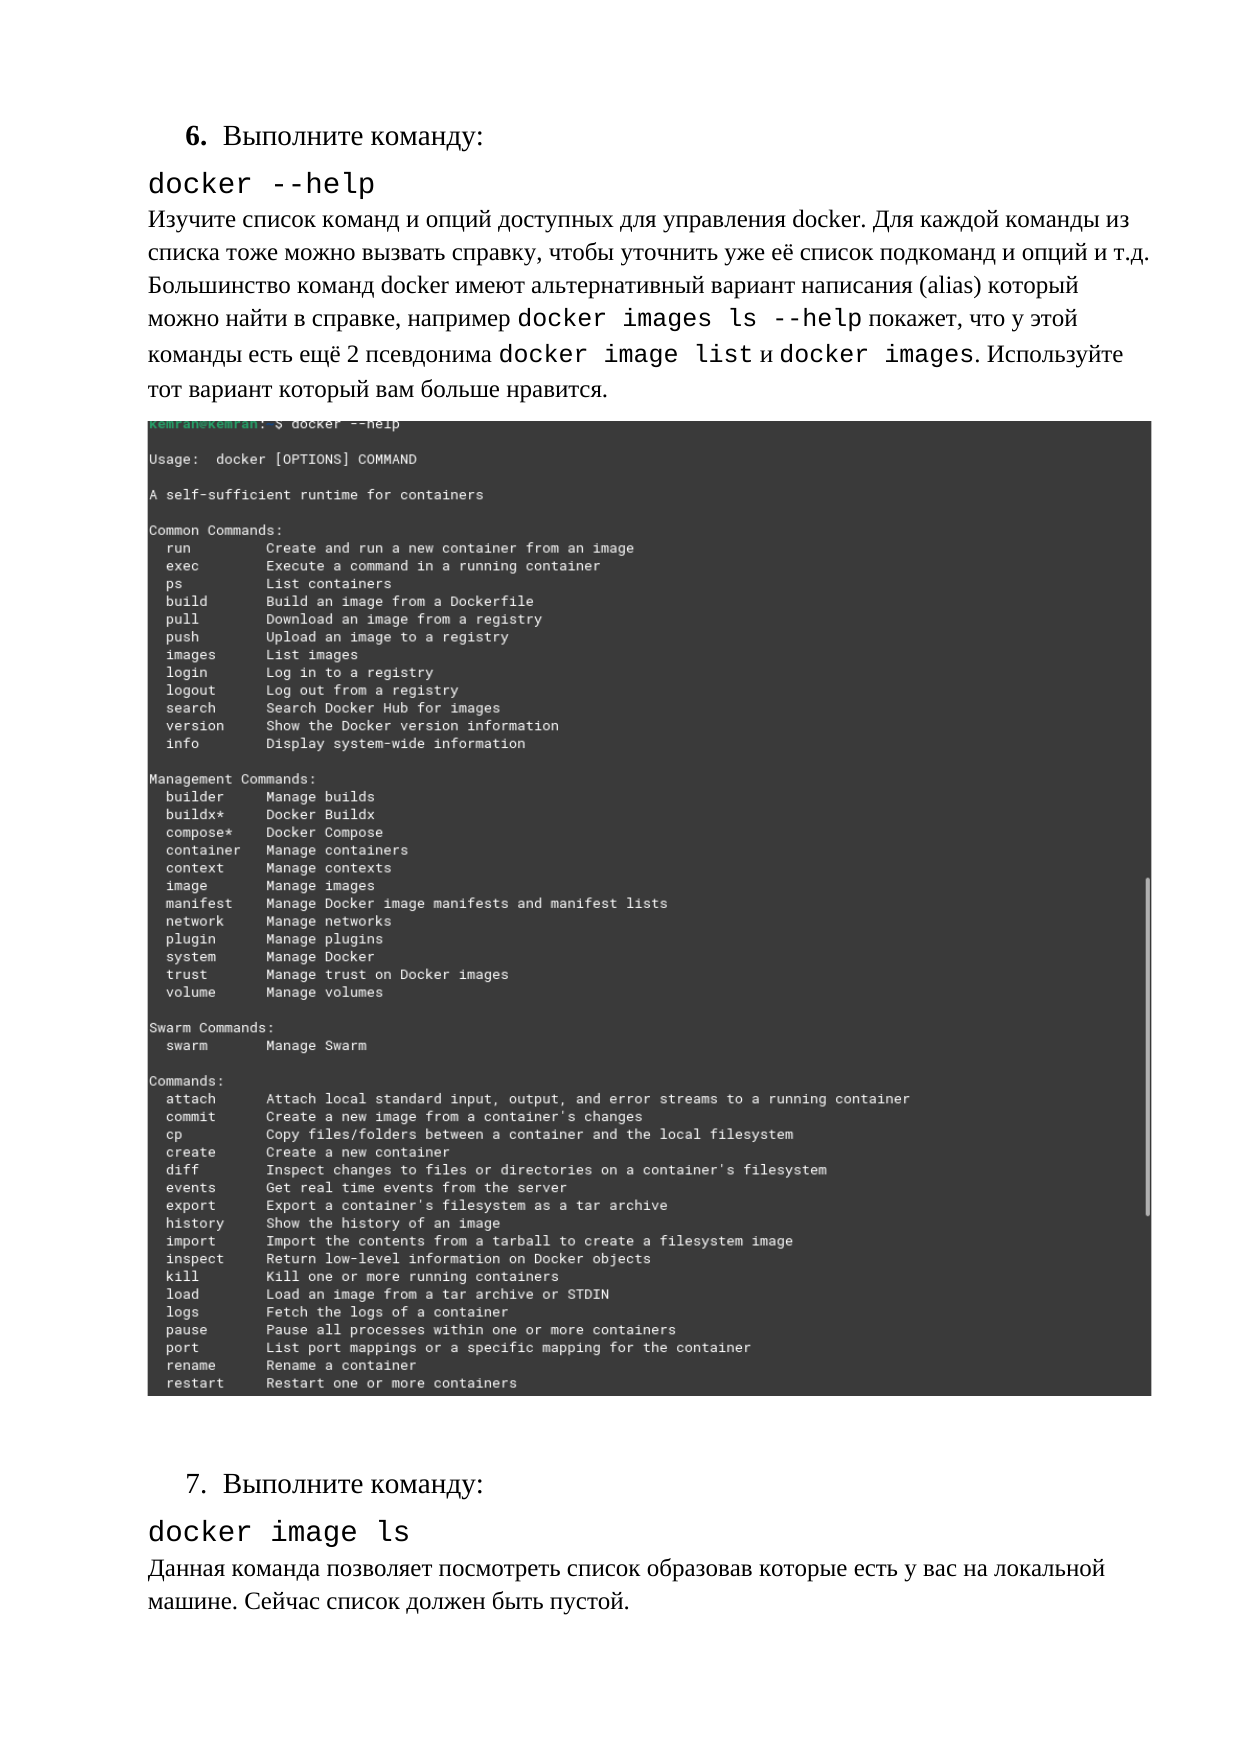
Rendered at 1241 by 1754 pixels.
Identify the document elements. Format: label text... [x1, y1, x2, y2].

list Выполните команду: [185, 1467, 1152, 1500]
list Выполните команду: [185, 118, 1152, 152]
text Изучите список команд и опций доступных для управления docker. Для каждой команды из списка тоже можно вызвать справку, чтобы уточнить уже её список подкоманд и опций и т.д. Большинство команд docker имеют альтернативный вариант написания (alias) который можно найти в справке, например docker images ls --help покажет, что у этой команды есть ещё 2 псевдонима docker image list и docker images. Используйте тот вариант который вам больше нравится. [148, 204, 1152, 402]
text docker image ls [148, 1517, 1152, 1550]
picture [147, 421, 1152, 1396]
text Данная команда позволяет посмотреть список образовав которые есть у вас на локальной машине. Сейчас список должен быть пустой. [148, 1553, 1152, 1615]
text docker --help [148, 169, 1152, 202]
